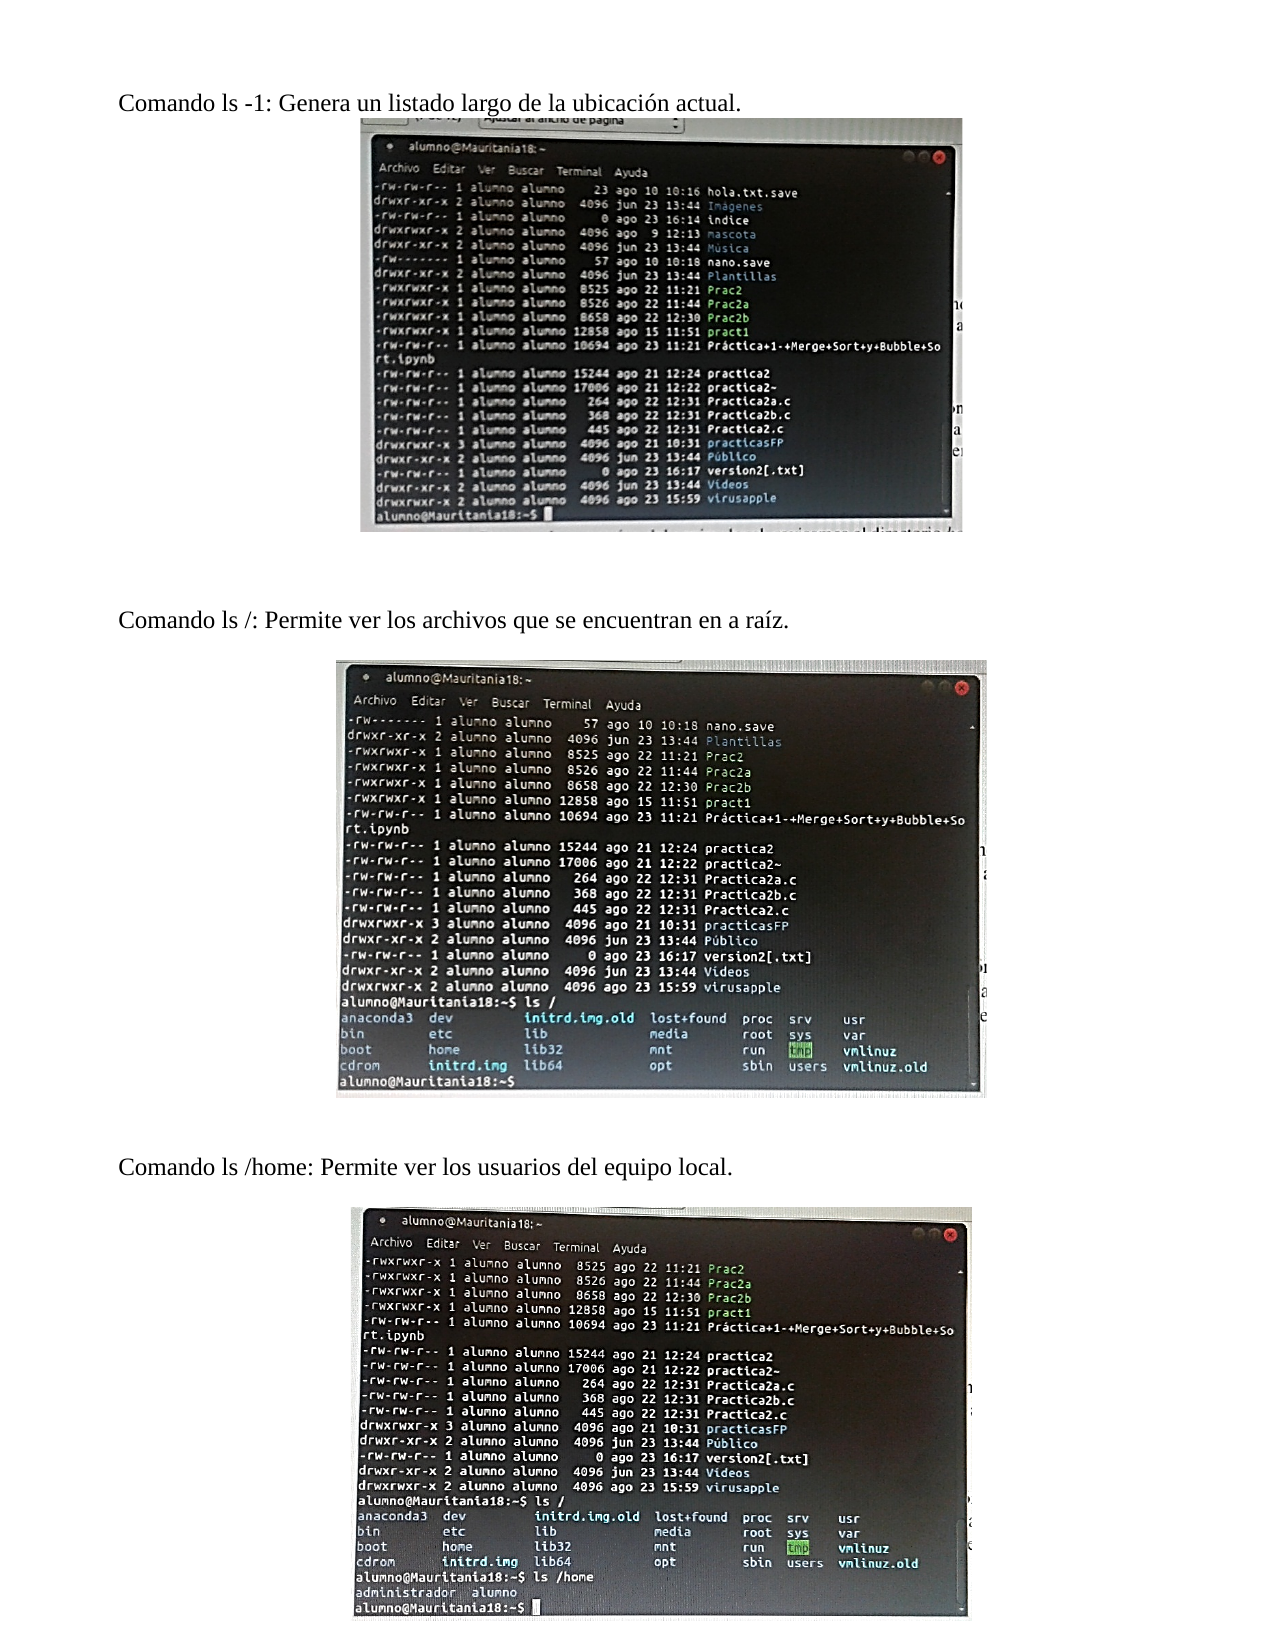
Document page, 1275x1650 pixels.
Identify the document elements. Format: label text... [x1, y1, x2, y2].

text Comando ls /: Permite ver los archivos que se encuentran en a raíz. [118, 605, 1205, 634]
text Comando ls -1: Genera un listado largo de la ubicación actual. [118, 88, 1205, 117]
text Comando ls /home: Permite ver los usuarios del equipo local. [118, 1152, 1205, 1180]
